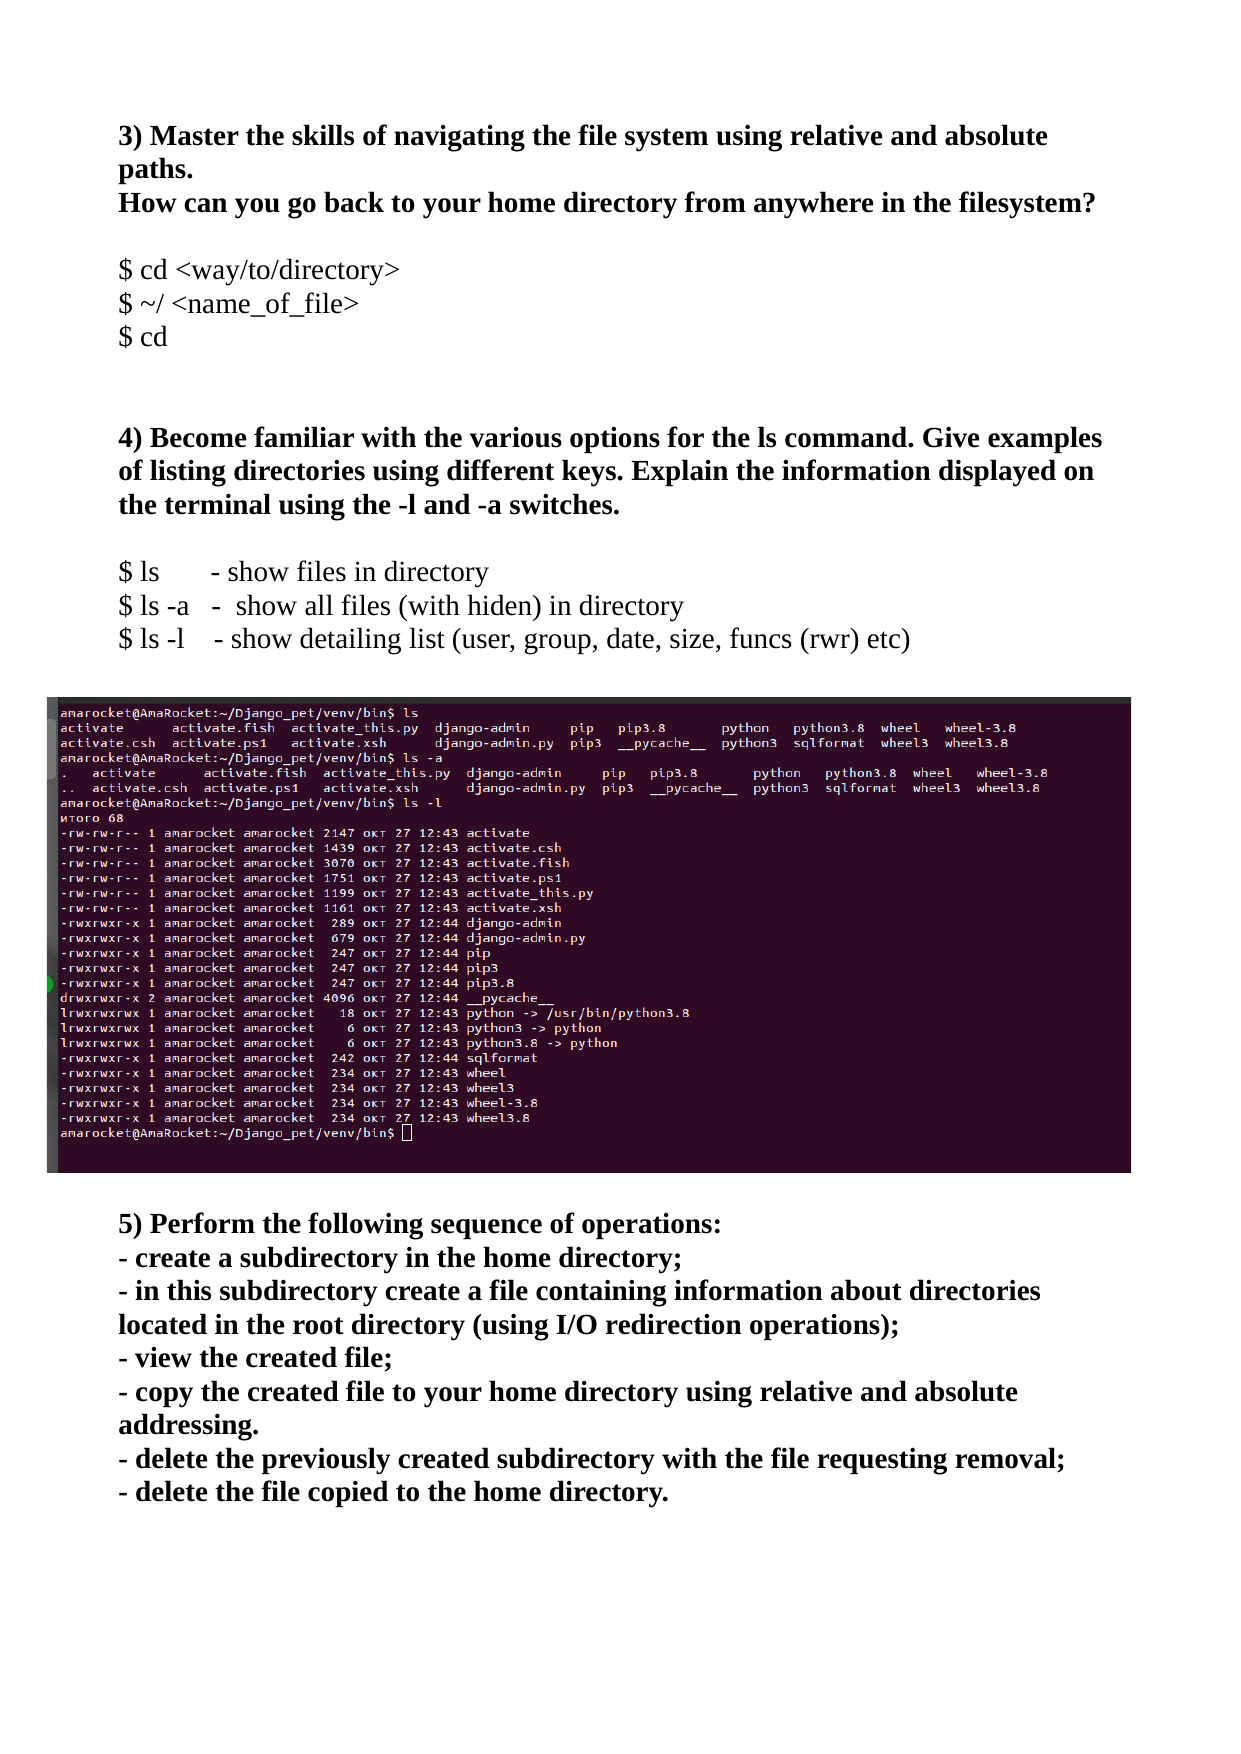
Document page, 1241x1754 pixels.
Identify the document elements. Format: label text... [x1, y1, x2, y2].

text - in this subdirectory create a file containing information about directories [118, 1273, 1122, 1307]
text 4) Become familiar with the various options for the ls command. Give examples [118, 420, 1122, 453]
text $ ls -l - show detailing list (user, group, date, size, funcs (rwr) etc) [118, 621, 1122, 655]
text 3) Master the skills of navigating the file system using relative and absolute paths. [118, 118, 1122, 185]
text located in the root directory (using I/O redirection operations); [118, 1307, 1122, 1340]
text - create a subdirectory in the home directory; [118, 1240, 1122, 1273]
text - view the created file; [118, 1340, 1122, 1374]
text $ ~/ <name_of_file> [118, 286, 1122, 319]
text $ ls -a - show all files (with hiden) in directory [118, 588, 1122, 621]
text How can you go back to your home directory from anywhere in the filesystem? [118, 185, 1122, 219]
text - delete the previously created subdirectory with the file requesting removal; [118, 1441, 1122, 1474]
text $ cd <way/to/directory> [118, 252, 1122, 286]
text $ cd [118, 319, 1122, 353]
text addressing. [118, 1407, 1122, 1441]
text the terminal using the -l and -a switches. [118, 487, 1122, 521]
text - copy the created file to your home directory using relative and absolute [118, 1374, 1122, 1407]
text of listing directories using different keys. Explain the information displayed on [118, 453, 1122, 487]
text 5) Perform the following sequence of operations: [118, 1206, 1122, 1240]
picture [46, 697, 440, 1173]
text - delete the file copied to the home directory. [118, 1474, 1122, 1508]
text $ ls - show files in directory [118, 554, 1122, 588]
